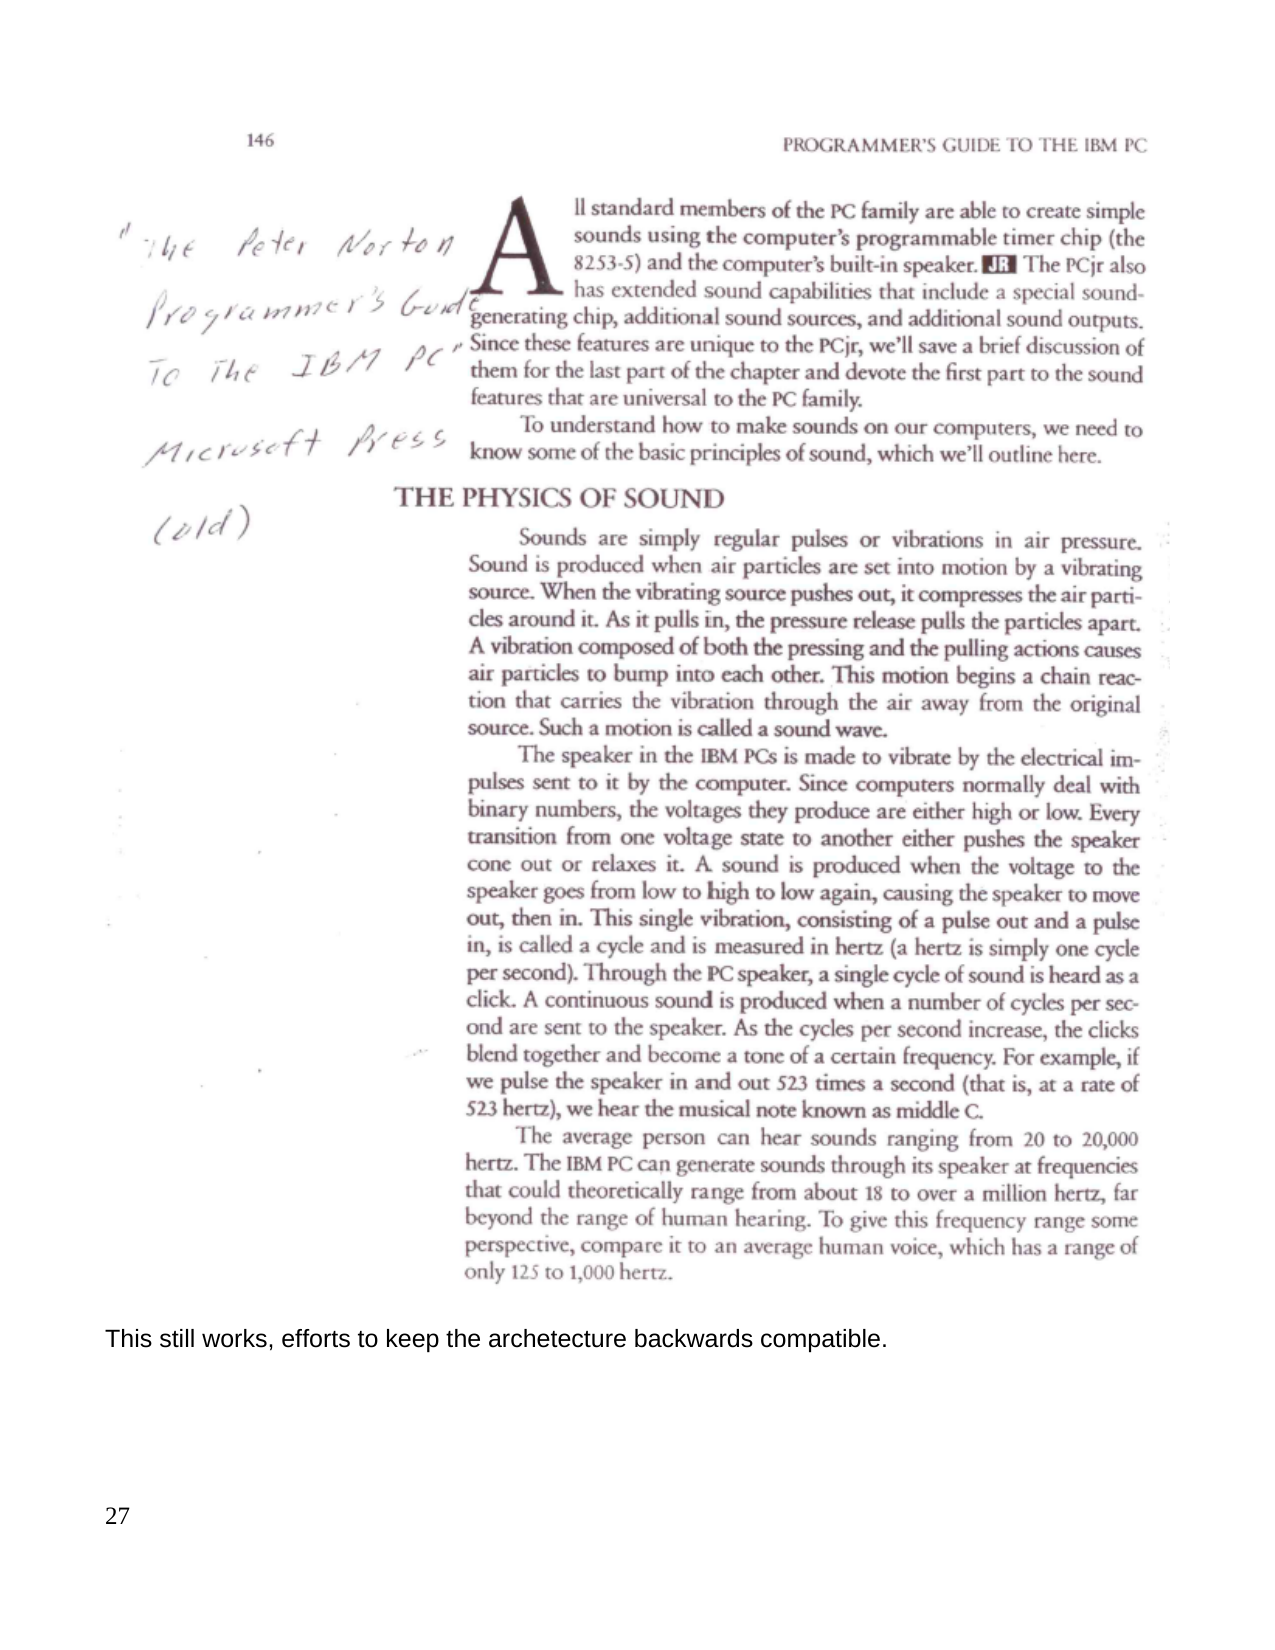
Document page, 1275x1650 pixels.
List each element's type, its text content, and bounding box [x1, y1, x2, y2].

text This still works, efforts to keep the archetecture backwards compatible. [105, 1324, 1170, 1352]
picture [105, 120, 1170, 1295]
